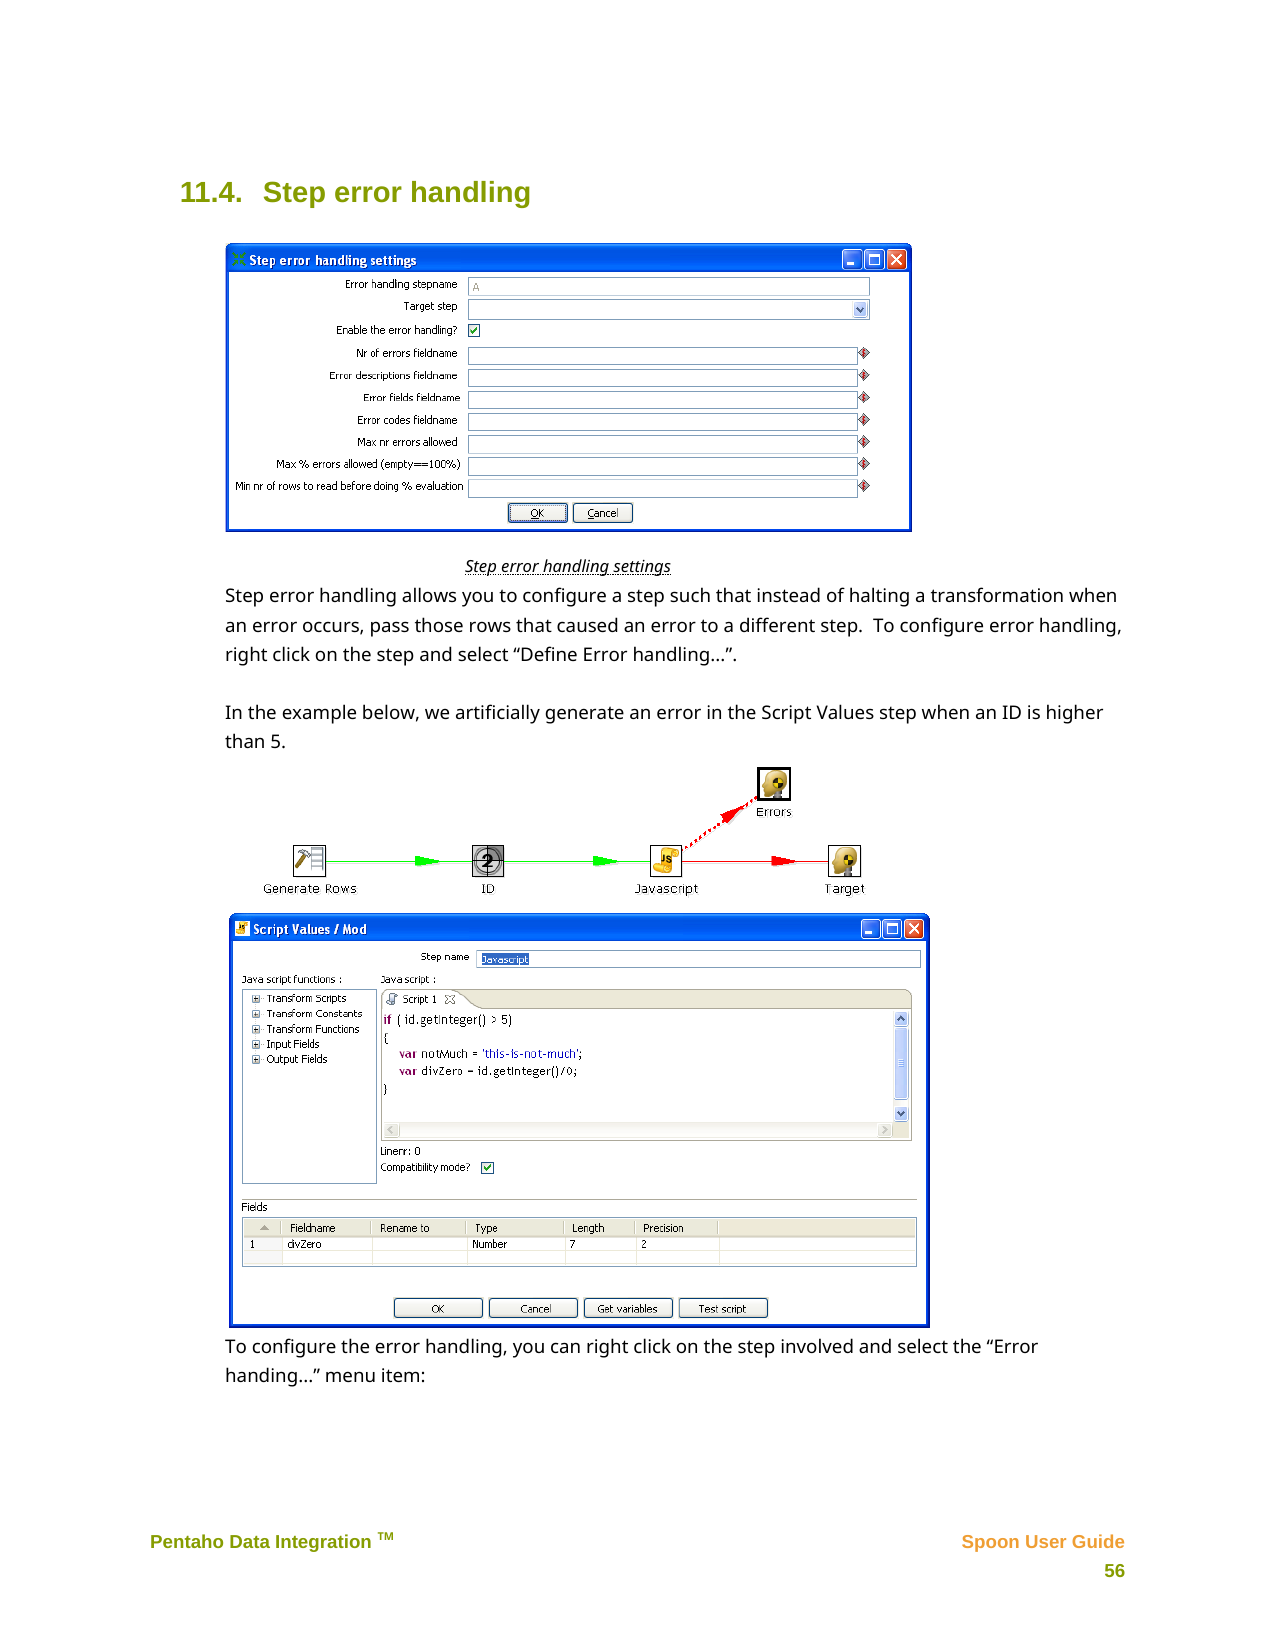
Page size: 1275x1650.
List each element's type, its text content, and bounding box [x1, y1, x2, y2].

text Step error handling allows you to configure a step such that instead of halting a transformation when an error occurs, pass those rows that caused an error to a different step. To configure error handling, right click on the step and select “Define Error handling...”. [225, 216, 1125, 667]
subtitle Step error handling [179, 175, 1125, 210]
text In the example below, we artificially generate an error in the Script Values step when an ID is higher than 5. [225, 696, 1125, 754]
text To configure the error handling, you can right click on the step involved and select the “Error handing...” menu item: [225, 1133, 1125, 1389]
picture [219, 754, 937, 1331]
text Step error handling settings [226, 554, 912, 577]
picture [225, 243, 912, 532]
